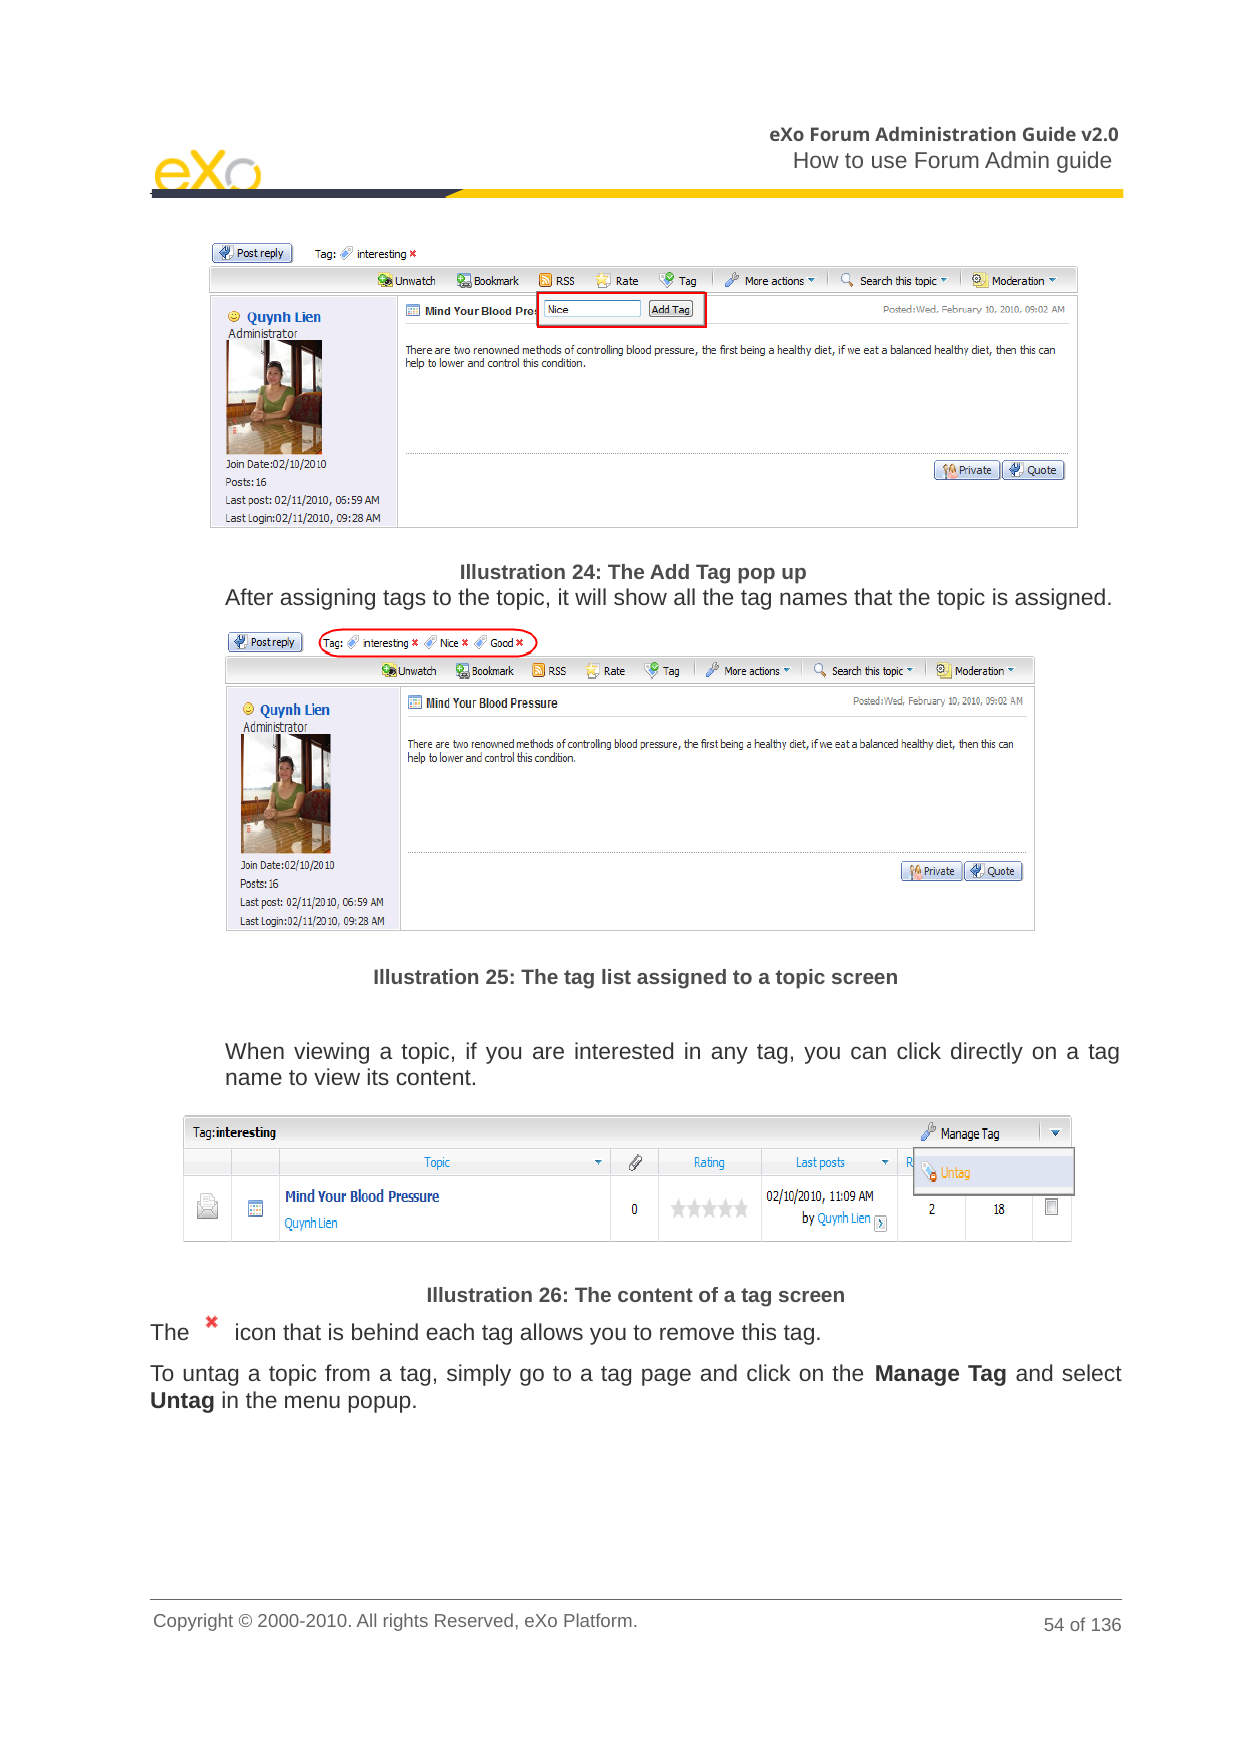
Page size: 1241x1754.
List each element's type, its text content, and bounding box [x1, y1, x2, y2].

text The icon that is behind each tag allows you to remove this tag. [150, 1098, 1122, 1345]
list Illustration 25: The tag list assigned to a topic screen [192, 692, 1080, 989]
picture [203, 1314, 221, 1333]
picture [203, 241, 1081, 529]
list When viewing a topic, if you are interested in any tag, you can click directly on a tag name to view its content. [187, 1038, 1122, 1091]
picture [221, 628, 1037, 934]
text Illustration 26: The content of a tag screen [164, 1173, 1107, 1307]
picture [151, 149, 1124, 198]
text To untag a topic from a tag, simply go to a tag page and click on the Manage Tag and select Untag in the menu popup. [150, 1360, 1122, 1413]
list After assigning tags to the topic, it will show all the tag names that the topic is assigned. [174, 223, 1122, 610]
list Illustration 24: The Add Tag pop up [174, 300, 1098, 583]
picture [177, 1103, 1078, 1252]
